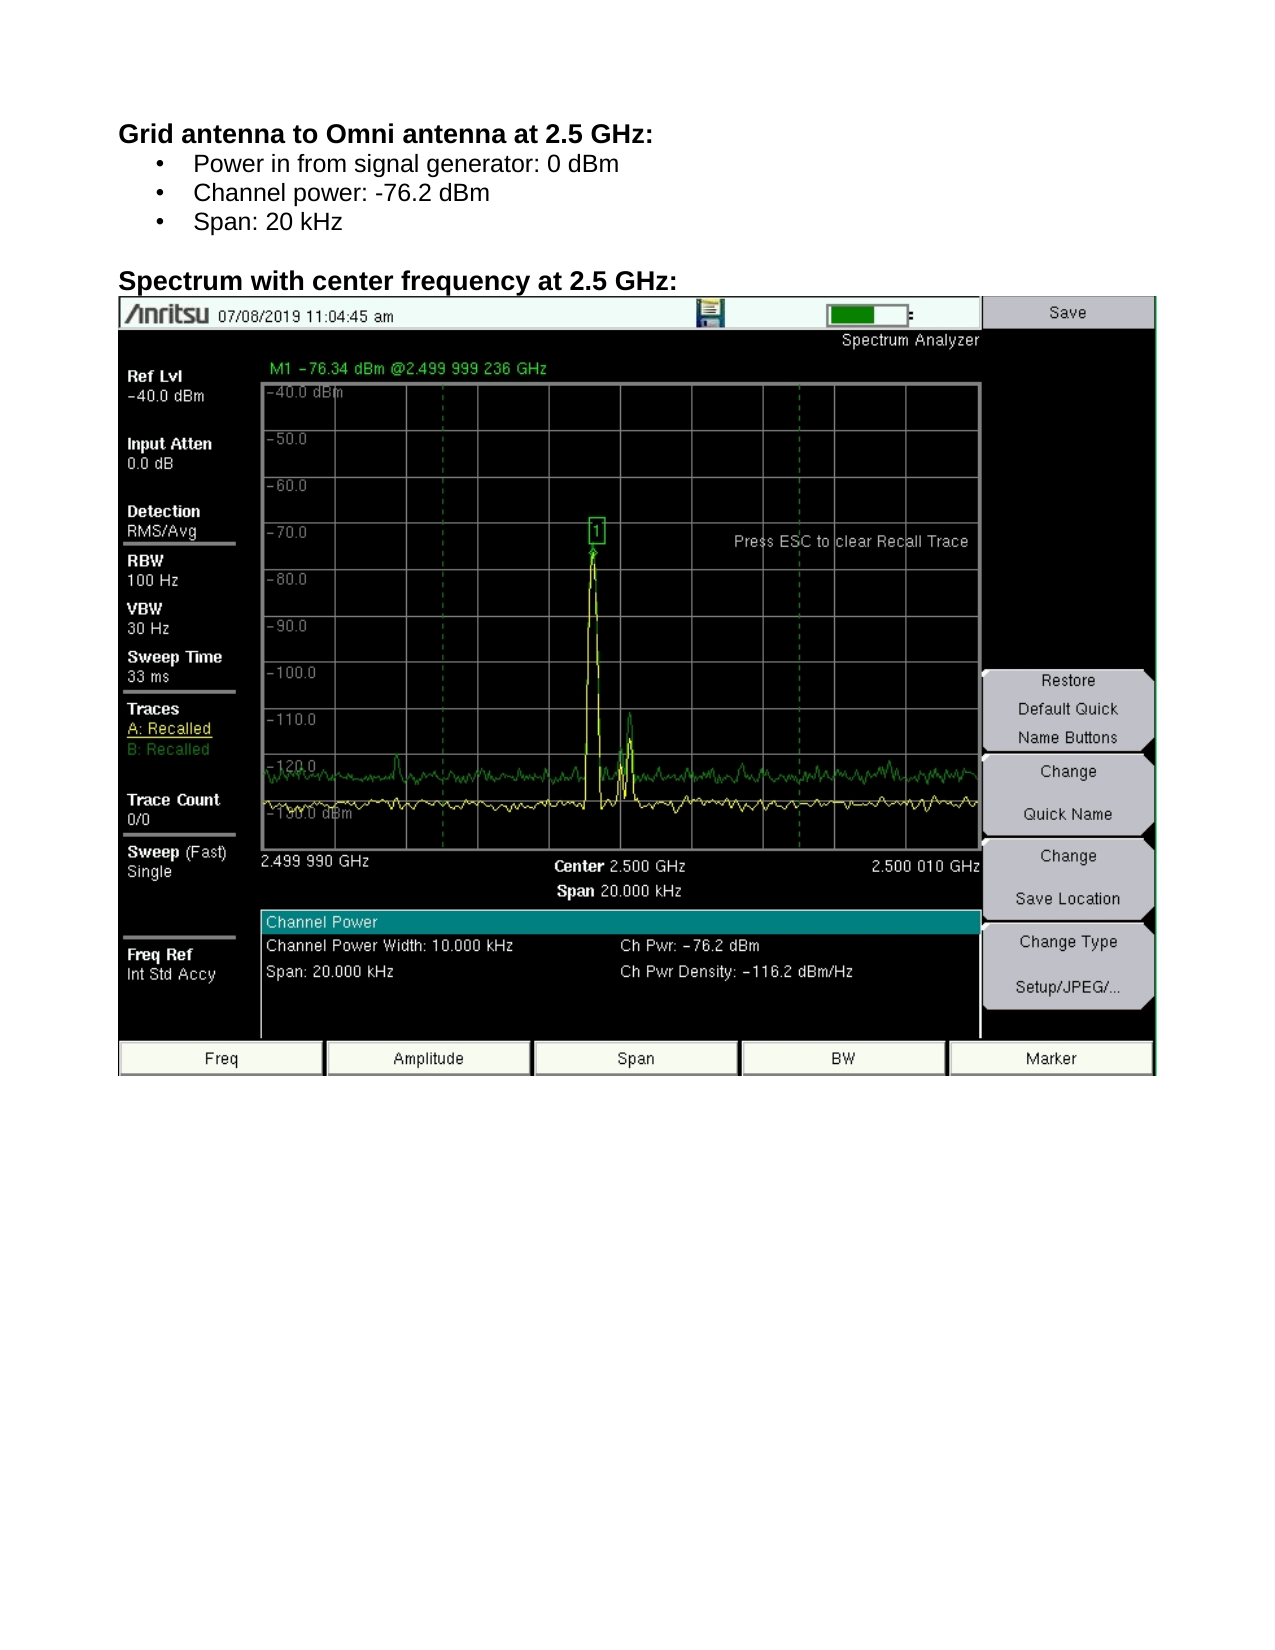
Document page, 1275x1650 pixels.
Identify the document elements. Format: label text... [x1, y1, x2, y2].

text Grid antenna to Omni antenna at 2.5 GHz: [118, 118, 1157, 149]
list Channel power: -76.2 dBm [156, 178, 1157, 207]
list Power in from signal generator: 0 dBm [156, 149, 1157, 178]
picture [118, 296, 1157, 1076]
text Spectrum with center frequency at 2.5 GHz: [118, 265, 1157, 296]
list Span: 20 kHz [156, 207, 1157, 236]
